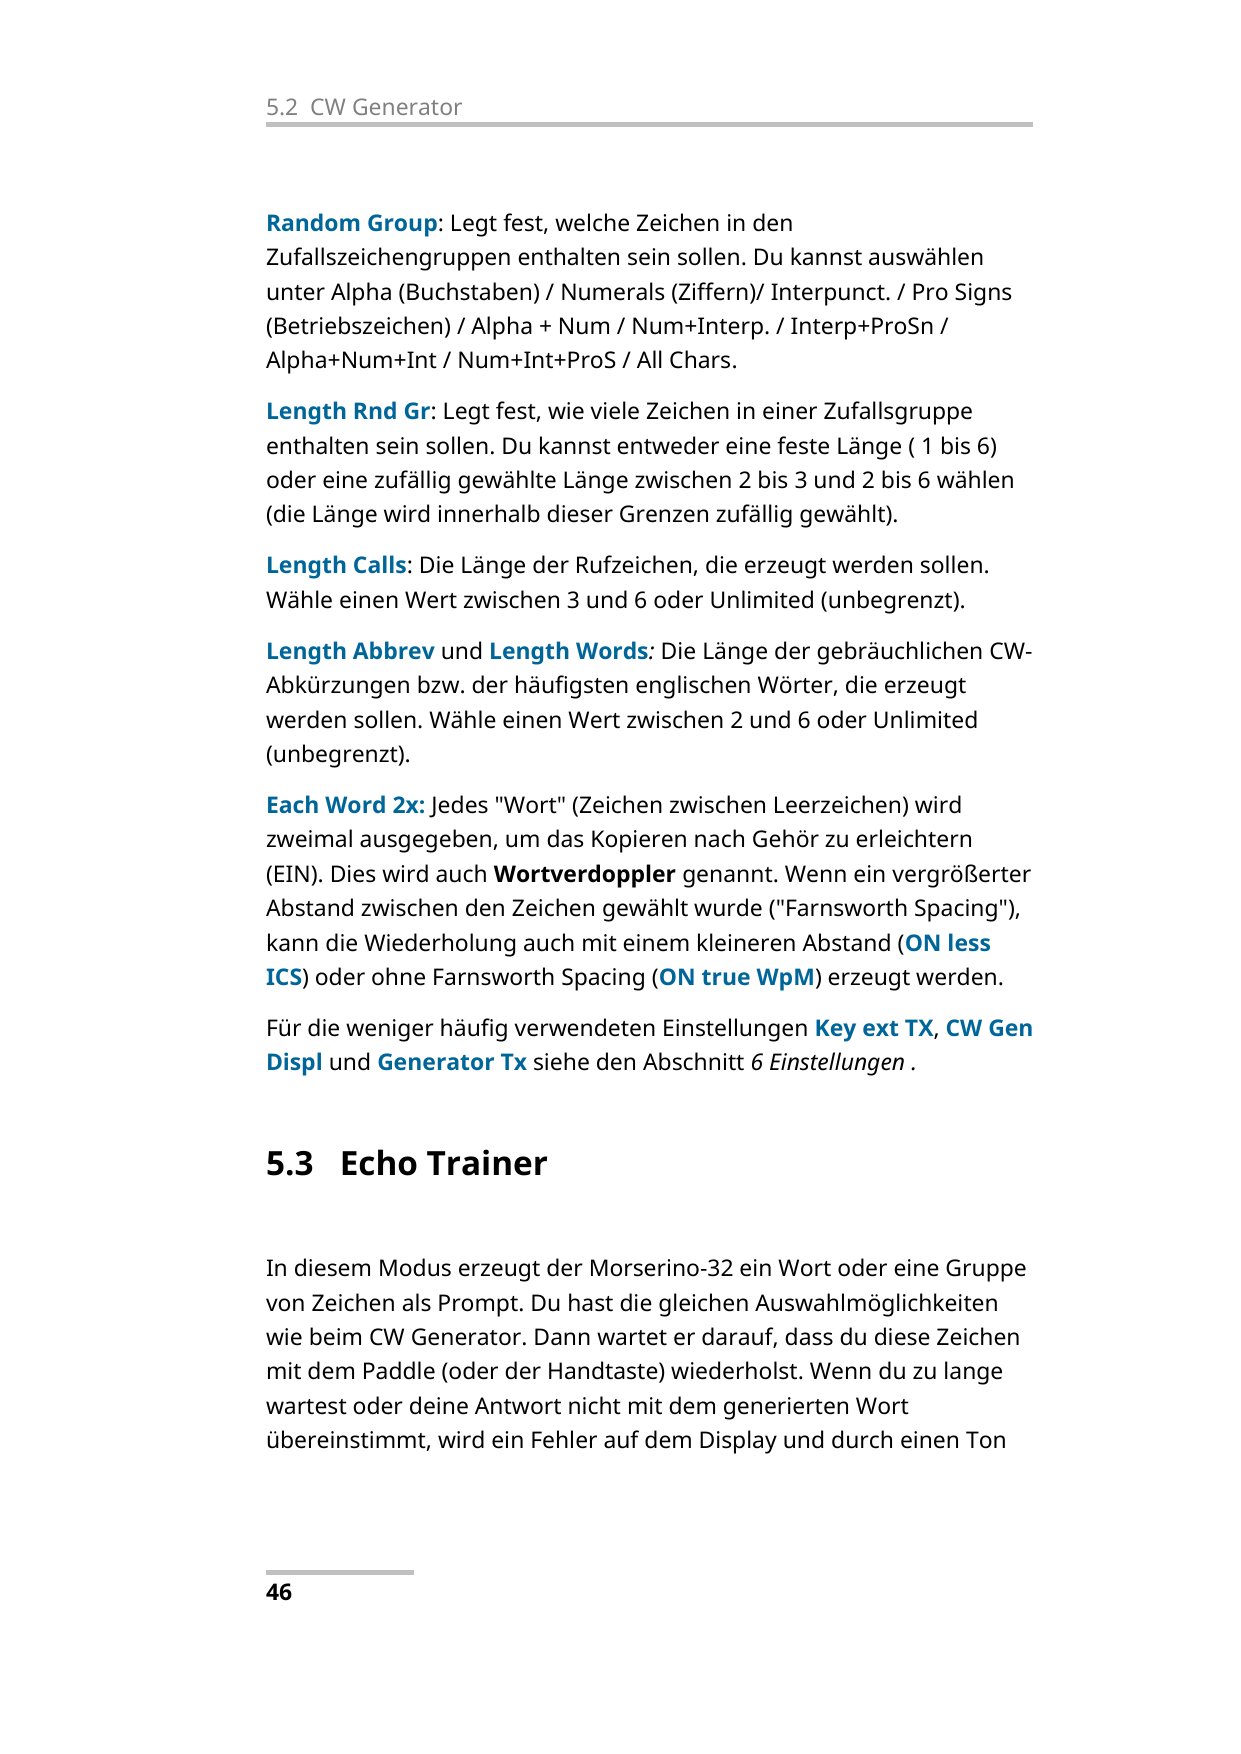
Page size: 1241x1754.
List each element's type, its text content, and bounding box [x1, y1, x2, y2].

text Each Word 2x: Jedes "Wort" (Zeichen zwischen Leerzeichen) wird zweimal ausgegeben, um das Kopieren nach Gehör zu erleichtern (EIN). Dies wird auch Wortverdoppler genannt. Wenn ein vergrößerter Abstand zwischen den Zeichen gewählt wurde ("Farnsworth Spacing"), kann die Wiederholung auch mit einem kleineren Abstand (ON less ICS) oder ohne Farnsworth Spacing (ON true WpM) erzeugt werden. [266, 789, 1033, 992]
text Length Calls: Die Länge der Rufzeichen, die erzeugt werden sollen. Wähle einen Wert zwischen 3 und 6 oder Unlimited (unbegrenzt). [266, 549, 1033, 615]
text Für die weniger häufig verwendeten Einstellungen Key ext TX, CW Gen Displ und Generator Tx siehe den Abschnitt 6 Einstellungen . [266, 1012, 1033, 1078]
text Length Abbrev und Length Words: Die Länge der gebräuchlichen CW-Abkürzungen bzw. der häufigsten englischen Wörter, die erzeugt werden sollen. Wähle einen Wert zwischen 2 und 6 oder Unlimited (unbegrenzt). [266, 635, 1033, 769]
text In diesem Modus erzeugt der Morserino-32 ein Wort oder eine Gruppe von Zeichen als Prompt. Du hast die gleichen Auswahlmöglichkeiten wie beim CW Generator. Dann wartet er darauf, dass du diese Zeichen mit dem Paddle (oder der Handtaste) wiederholst. Wenn du zu lange wartest oder deine Antwort nicht mit dem generierten Wort übereinstimmt, wird ein Fehler auf dem Display und durch einen Ton [266, 1252, 1033, 1455]
text Random Group: Legt fest, welche Zeichen in den Zufallszeichengruppen enthalten sein sollen. Du kannst auswählen unter Alpha (Buchstaben) / Numerals (Ziffern)/ Interpunct. / Pro Signs (Betriebszeichen) / Alpha + Num / Num+Interp. / Interp+ProSn / Alpha+Num+Int / Num+Int+ProS / All Chars. [266, 207, 1033, 376]
subtitle Echo Trainer [266, 1140, 1033, 1185]
text Length Rnd Gr: Legt fest, wie viele Zeichen in einer Zufallsgruppe enthalten sein sollen. Du kannst entweder eine feste Länge ( 1 bis 6) oder eine zufällig gewählte Länge zwischen 2 bis 3 und 2 bis 6 wählen (die Länge wird innerhalb dieser Grenzen zufällig gewählt). [266, 395, 1033, 530]
